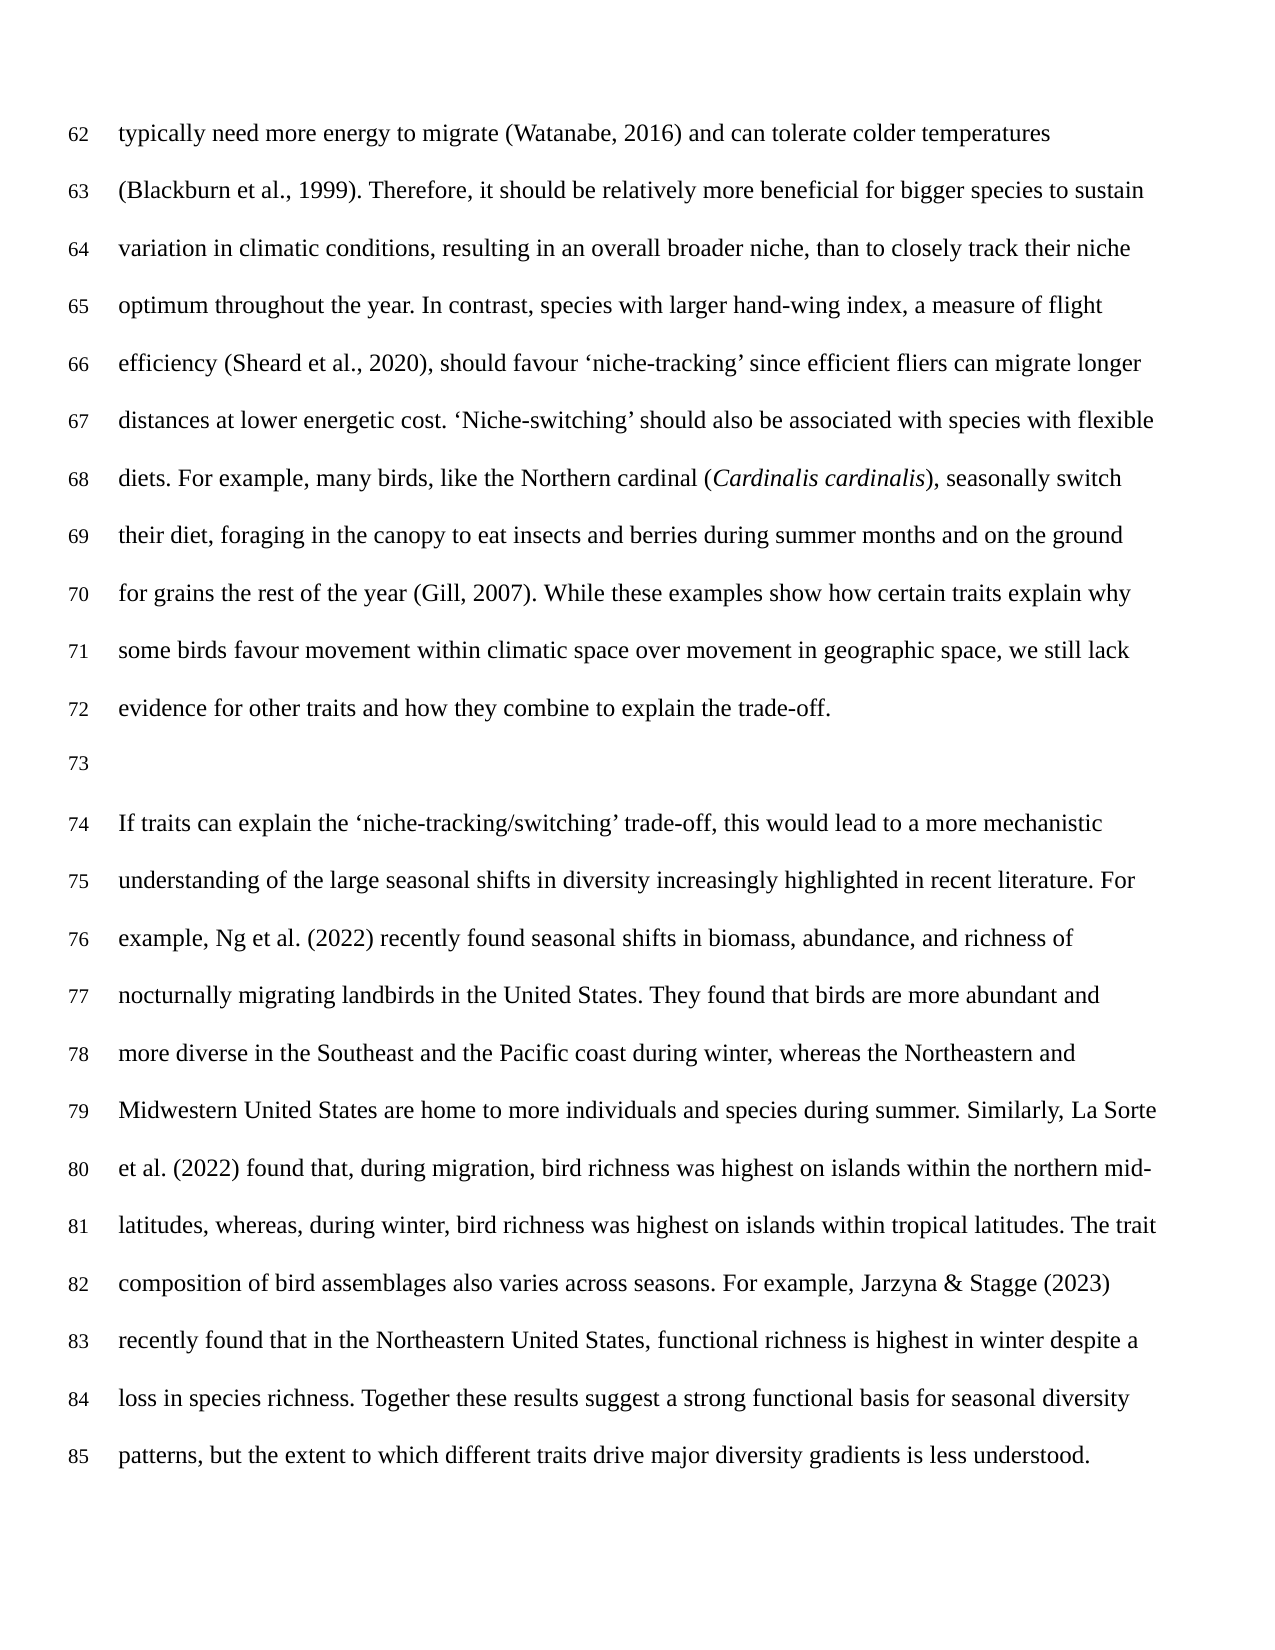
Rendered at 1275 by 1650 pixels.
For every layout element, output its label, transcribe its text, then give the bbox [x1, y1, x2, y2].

text typically need more energy to migrate (Watanabe, 2016) and can tolerate colder temperatures (Blackburn et al., 1999). Therefore, it should be relatively more beneficial for bigger species to sustain variation in climatic conditions, resulting in an overall broader niche, than to closely track their niche optimum throughout the year. In contrast, species with larger hand-wing index, a measure of flight efficiency (Sheard et al., 2020), should favour ‘niche-tracking’ since efficient fliers can migrate longer distances at lower energetic cost. ‘Niche-switching’ should also be associated with species with flexible diets. For example, many birds, like the Northern cardinal (Cardinalis cardinalis), seasonally switch their diet, foraging in the canopy to eat insects and berries during summer months and on the ground for grains the rest of the year (Gill, 2007). While these examples show how certain traits explain why some birds favour movement within climatic space over movement in geographic space, we still lack evidence for other traits and how they combine to explain the trade-off. [118, 118, 1157, 722]
text If traits can explain the ‘niche-tracking/switching’ trade-off, this would lead to a more mechanistic understanding of the large seasonal shifts in diversity increasingly highlighted in recent literature. For example, Ng et al. (2022) recently found seasonal shifts in biomass, abundance, and richness of nocturnally migrating landbirds in the United States. They found that birds are more abundant and more diverse in the Southeast and the Pacific coast during winter, whereas the Northeastern and Midwestern United States are home to more individuals and species during summer. Similarly, La Sorte et al. (2022) found that, during migration, bird richness was highest on islands within the northern mid-latitudes, whereas, during winter, bird richness was highest on islands within tropical latitudes. The trait composition of bird assemblages also varies across seasons. For example, Jarzyna & Stagge (2023) recently found that in the Northeastern United States, functional richness is highest in winter despite a loss in species richness. Together these results suggest a strong functional basis for seasonal diversity patterns, but the extent to which different traits drive major diversity gradients is less understood. [118, 808, 1157, 1469]
